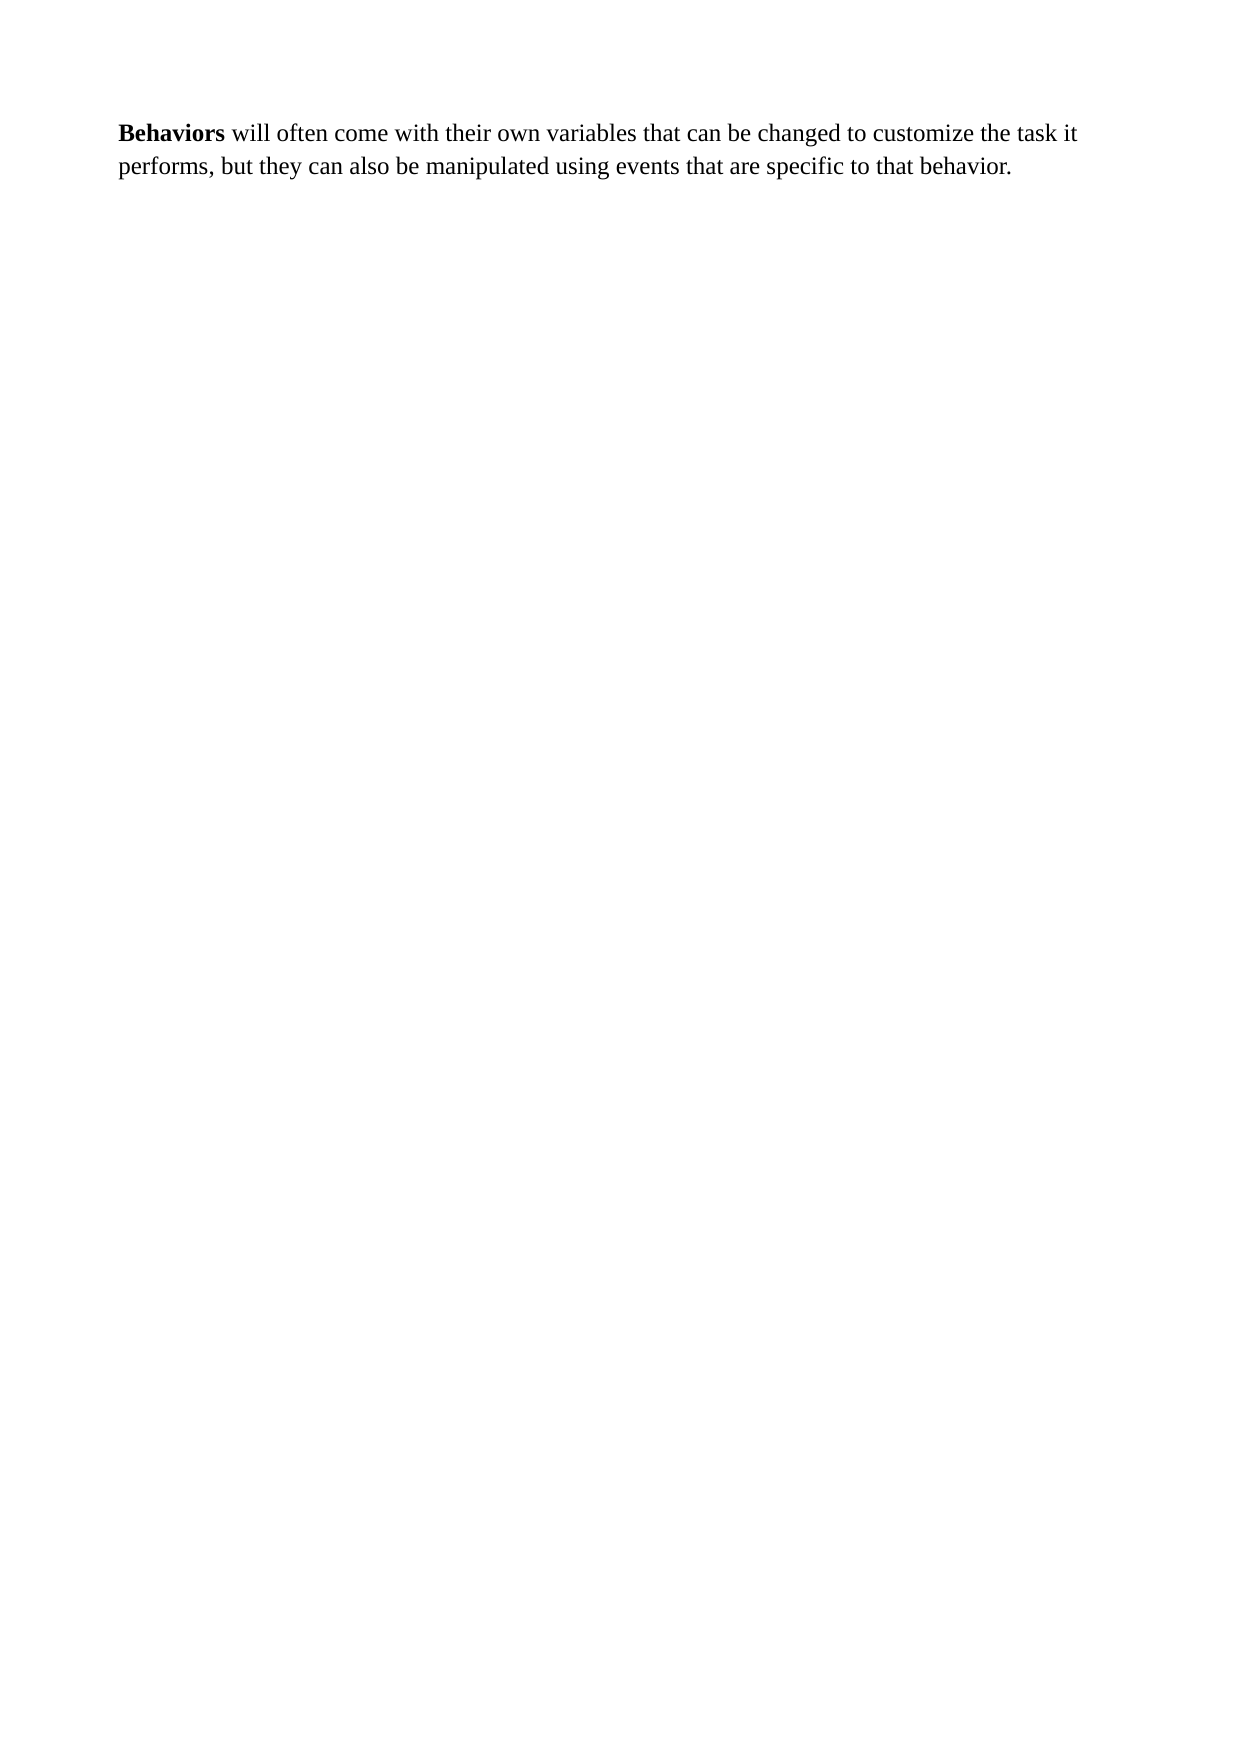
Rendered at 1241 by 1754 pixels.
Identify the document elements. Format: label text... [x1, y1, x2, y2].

text Behaviors will often come with their own variables that can be changed to customize the task it performs, but they can also be manipulated using events that are specific to that behavior. [118, 118, 1122, 180]
